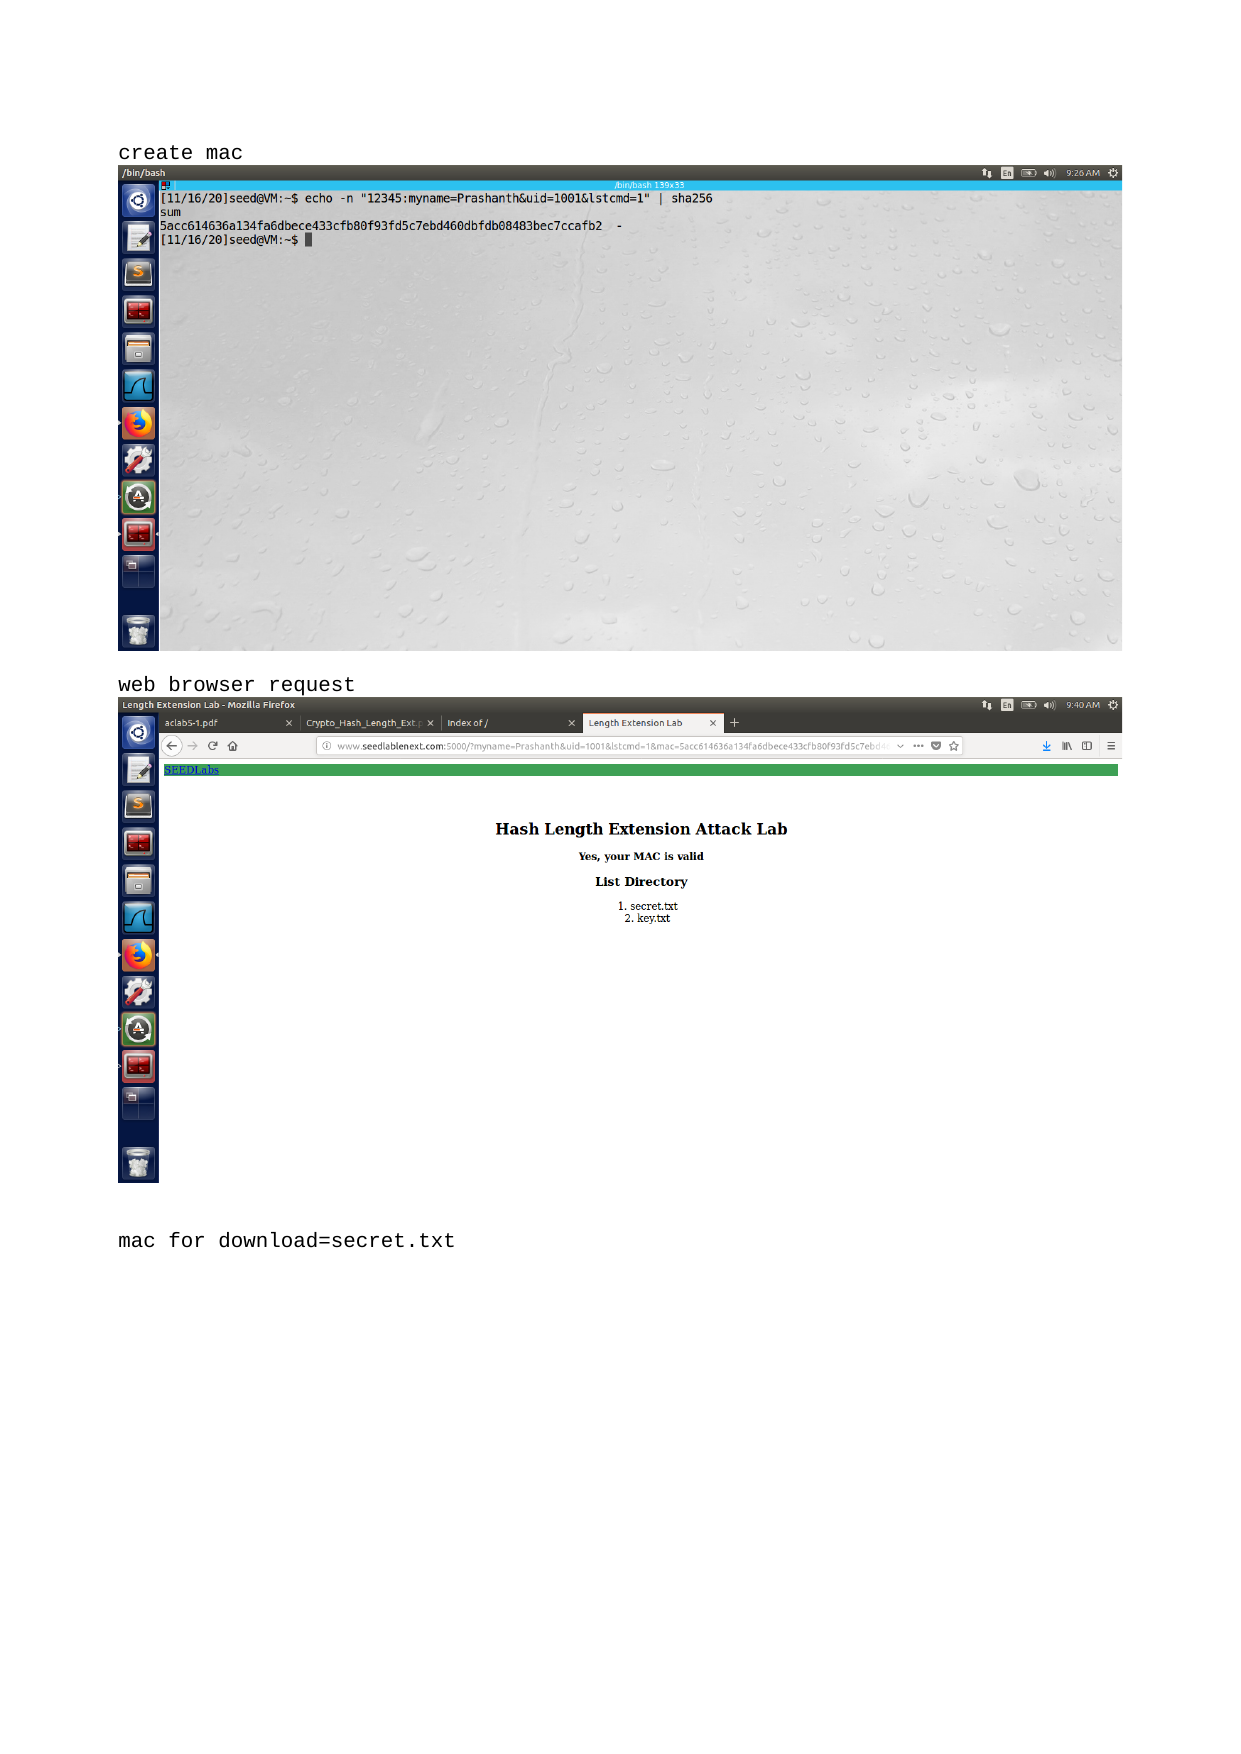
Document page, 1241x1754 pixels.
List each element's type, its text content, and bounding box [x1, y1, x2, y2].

text mac for download=secret.txt [118, 1230, 1122, 1254]
text web browser request [118, 674, 1122, 697]
picture [118, 165, 1123, 651]
text create mac [118, 142, 1122, 165]
picture [118, 697, 1123, 1183]
